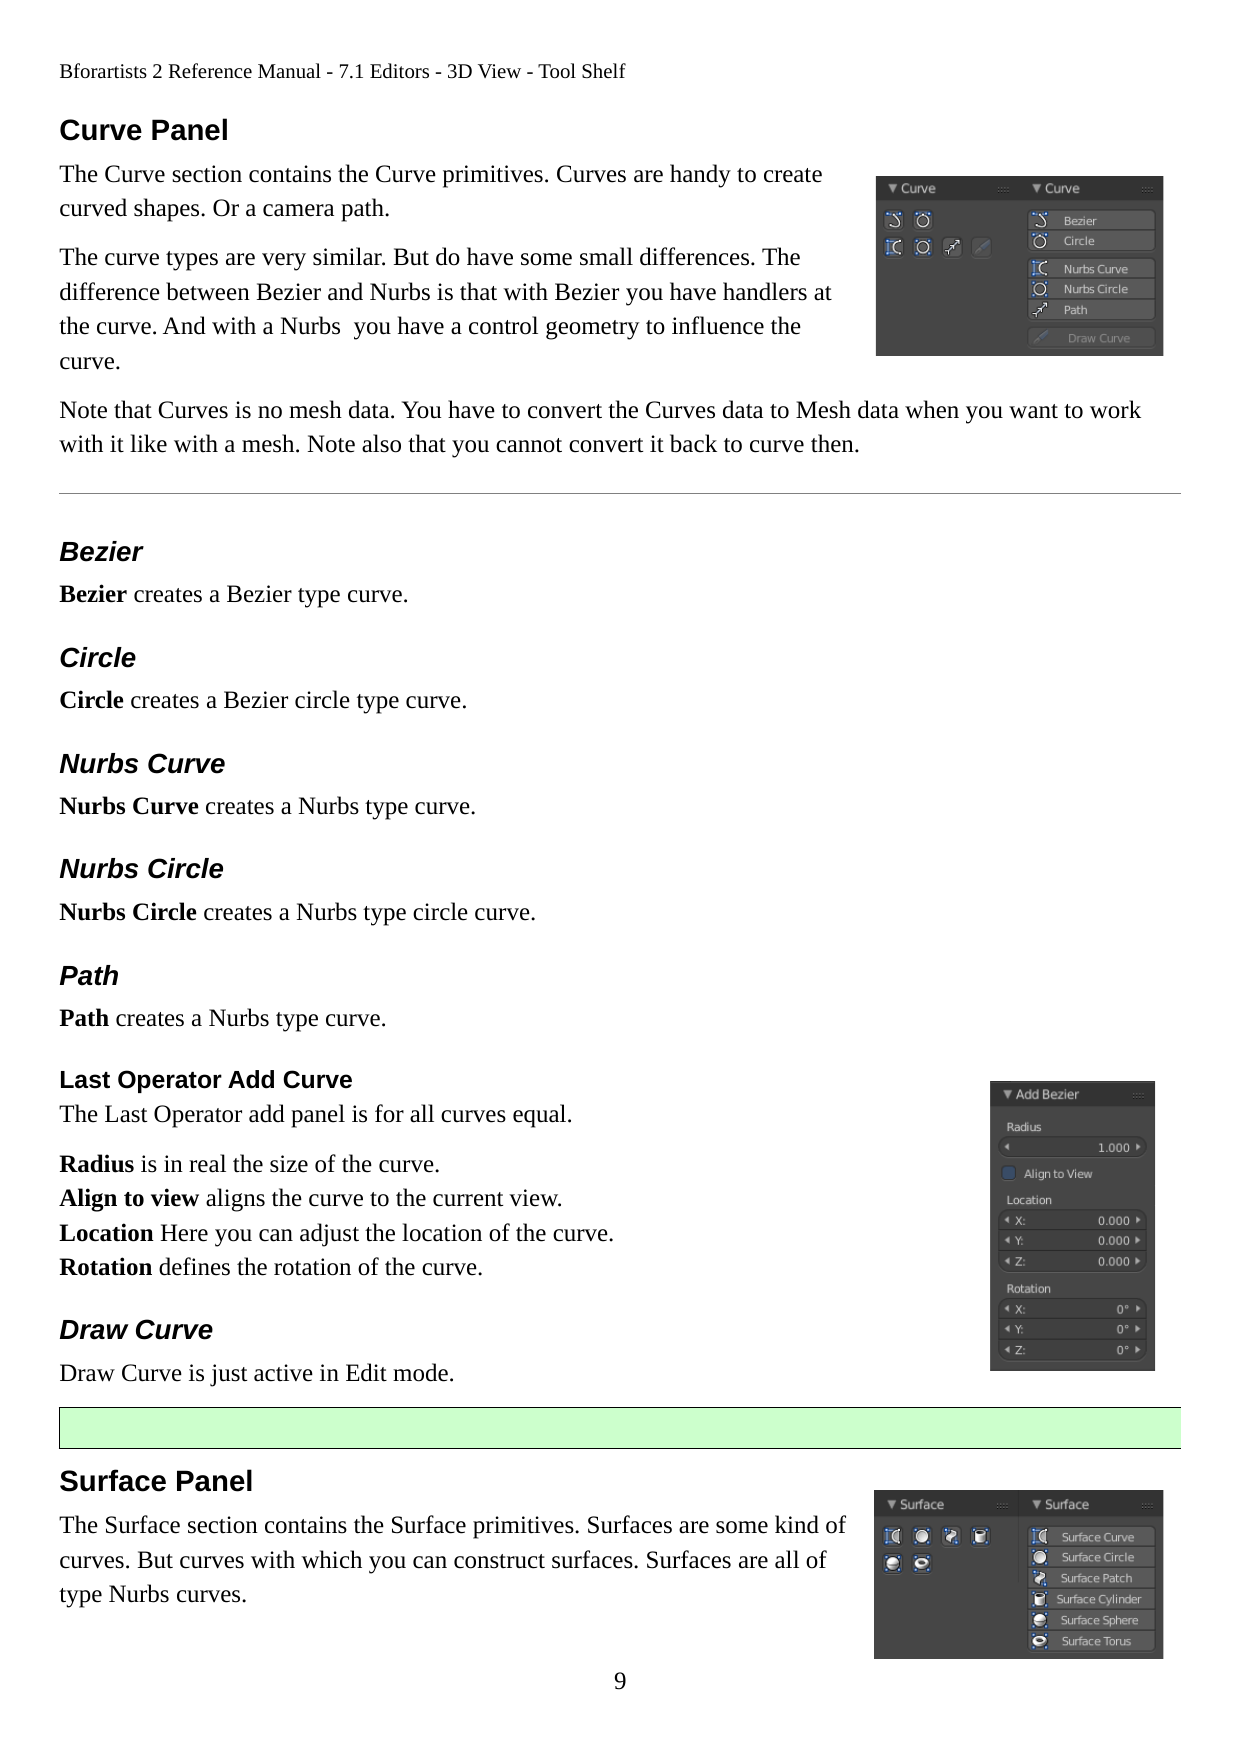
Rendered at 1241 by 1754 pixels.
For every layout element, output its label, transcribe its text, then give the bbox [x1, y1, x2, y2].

subtitle Last Operator Add Curve [59, 1065, 1181, 1093]
text Path creates a Nurbs type curve. [59, 1003, 1181, 1032]
picture [875, 176, 1164, 356]
picture [990, 1081, 1156, 1371]
text The curve types are very similar. But do have some small differences. The difference between Bezier and Nurbs is that with Bezier you have handlers at the curve. And with a Nurbs you have a control geometry to influence the curve. [59, 242, 1181, 374]
text Bezier creates a Bezier type curve. [59, 579, 1181, 608]
text The Last Operator add panel is for all curves equal. [59, 1099, 990, 1128]
text The Surface section contains the Surface primitives. Surfaces are some kind of curves. But curves with which you can construct surfaces. Surfaces are all of type Nurbs curves. [59, 1510, 874, 1608]
subtitle Nurbs Circle [59, 853, 1181, 885]
subtitle Curve Panel [59, 113, 1181, 146]
text The Curve section contains the Curve primitives. Curves are handy to create curved shapes. Or a camera path. [59, 159, 1181, 222]
subtitle Path [59, 959, 1181, 991]
text Nurbs Curve creates a Nurbs type curve. [59, 791, 1181, 820]
subtitle Nurbs Curve [59, 747, 1181, 779]
table_header [60, 1408, 1181, 1448]
subtitle Circle [59, 641, 1181, 673]
picture [874, 1490, 1164, 1659]
subtitle Bezier [59, 535, 1181, 567]
text Draw Curve is just active in Edit mode. [59, 1358, 1181, 1387]
text Nurbs Circle creates a Nurbs type circle curve. [59, 897, 1181, 926]
text Radius is in real the size of the curve. Align to view aligns the curve to the current view. Location Here you can adjust the location of the curve. Rotation defines the rotation of the curve. [59, 1149, 990, 1281]
text Note that Curves is no mesh data. You have to convert the Curves data to Mesh data when you want to work with it like with a mesh. Note also that you cannot convert it back to curve then. [59, 395, 1181, 458]
text Circle creates a Bezier circle type curve. [59, 685, 1181, 714]
subtitle Draw Curve [59, 1314, 990, 1346]
subtitle [1156, 1314, 1181, 1346]
subtitle Surface Panel [59, 1464, 1181, 1498]
